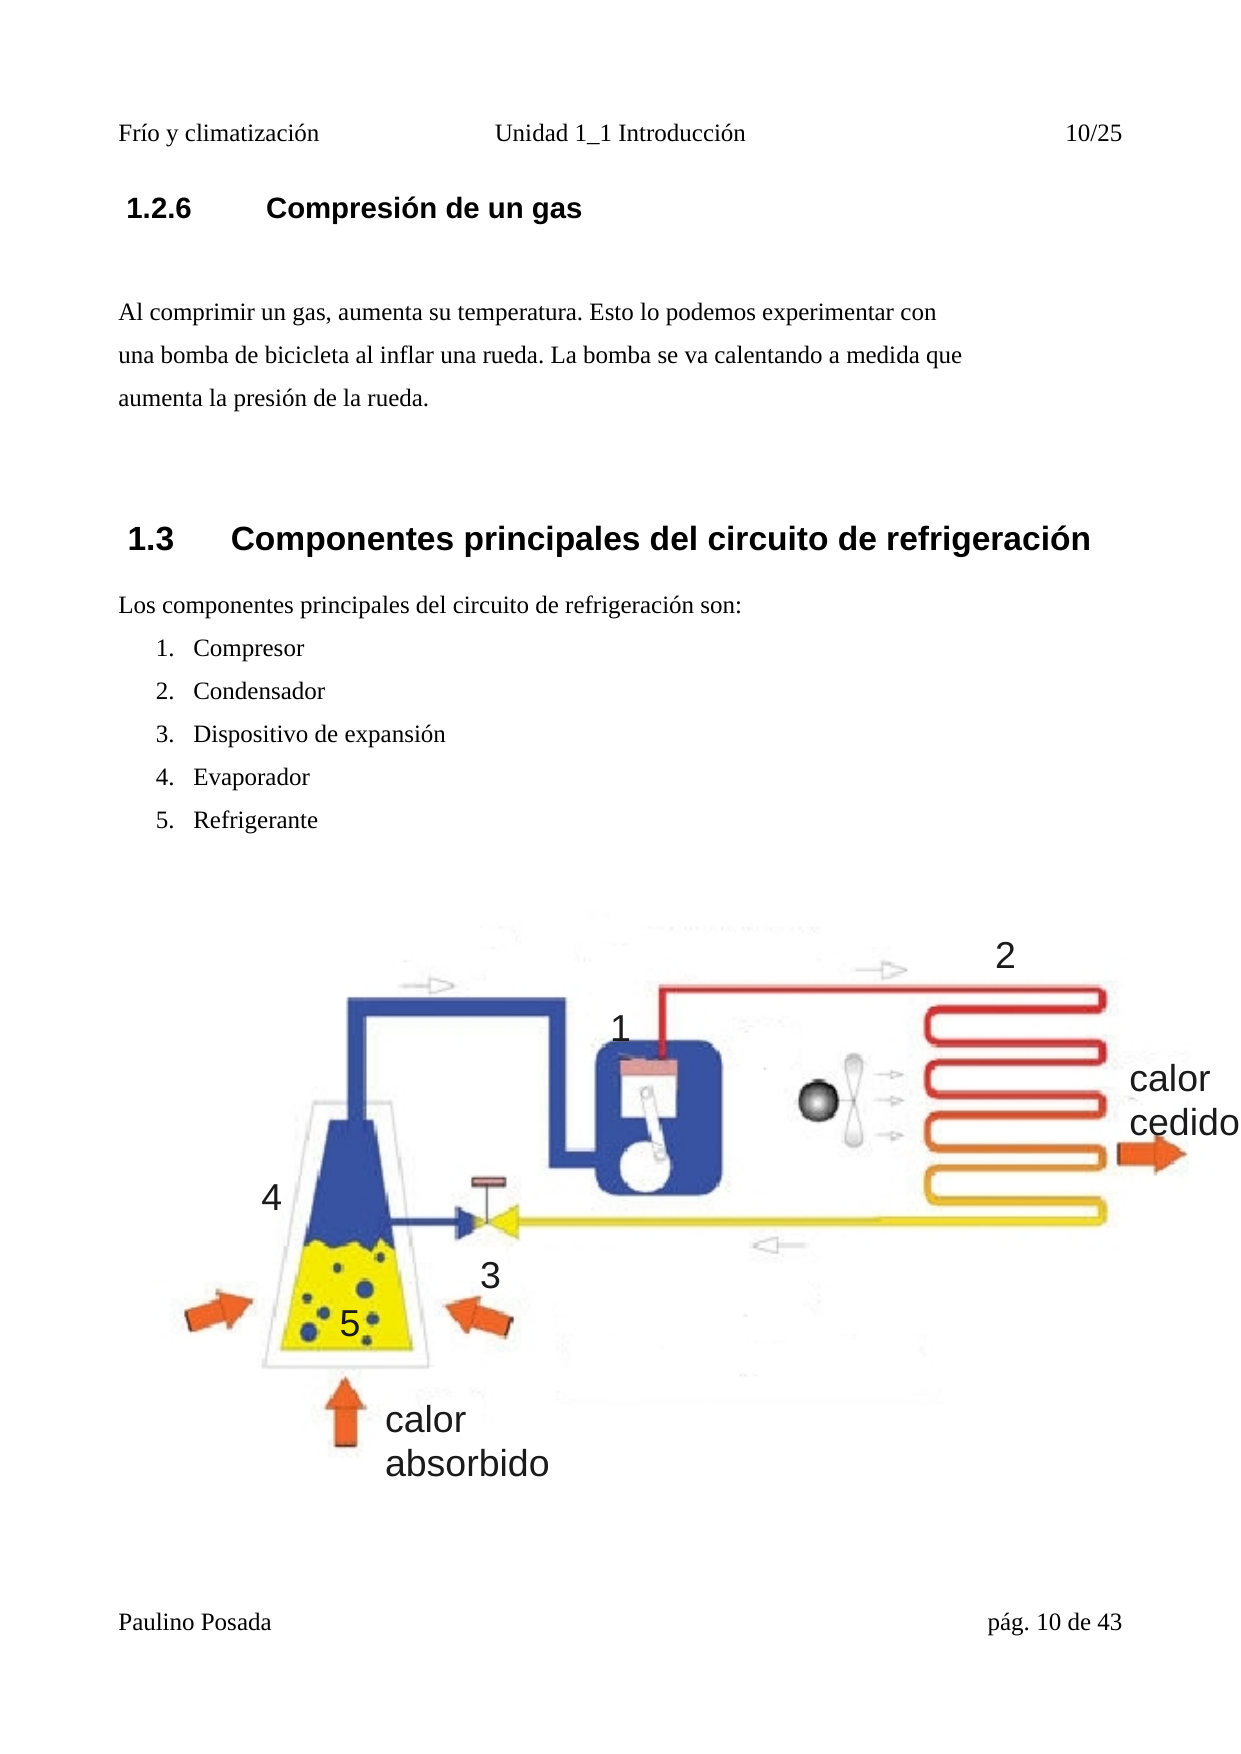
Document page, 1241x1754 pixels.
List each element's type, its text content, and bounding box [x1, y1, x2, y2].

text aumenta la presión de la rueda. [118, 383, 1122, 412]
list Refrigerante [156, 805, 1122, 834]
subtitle Componentes principales del circuito de refrigeración [118, 519, 1122, 558]
list Compresor [156, 633, 1122, 662]
list Evaporador [156, 762, 1122, 791]
text una bomba de bicicleta al inflar una rueda. La bomba se va calentando a medida que [118, 340, 1122, 369]
text Los componentes principales del circuito de refrigeración son: [118, 590, 1122, 618]
text Al comprimir un gas, aumenta su temperatura. Esto lo podemos experimentar con [118, 297, 1122, 326]
picture [126, 864, 1224, 1477]
subtitle Compresión de un gas [118, 191, 1122, 225]
list Dispositivo de expansión [156, 719, 1122, 748]
list Condensador [156, 676, 1122, 705]
